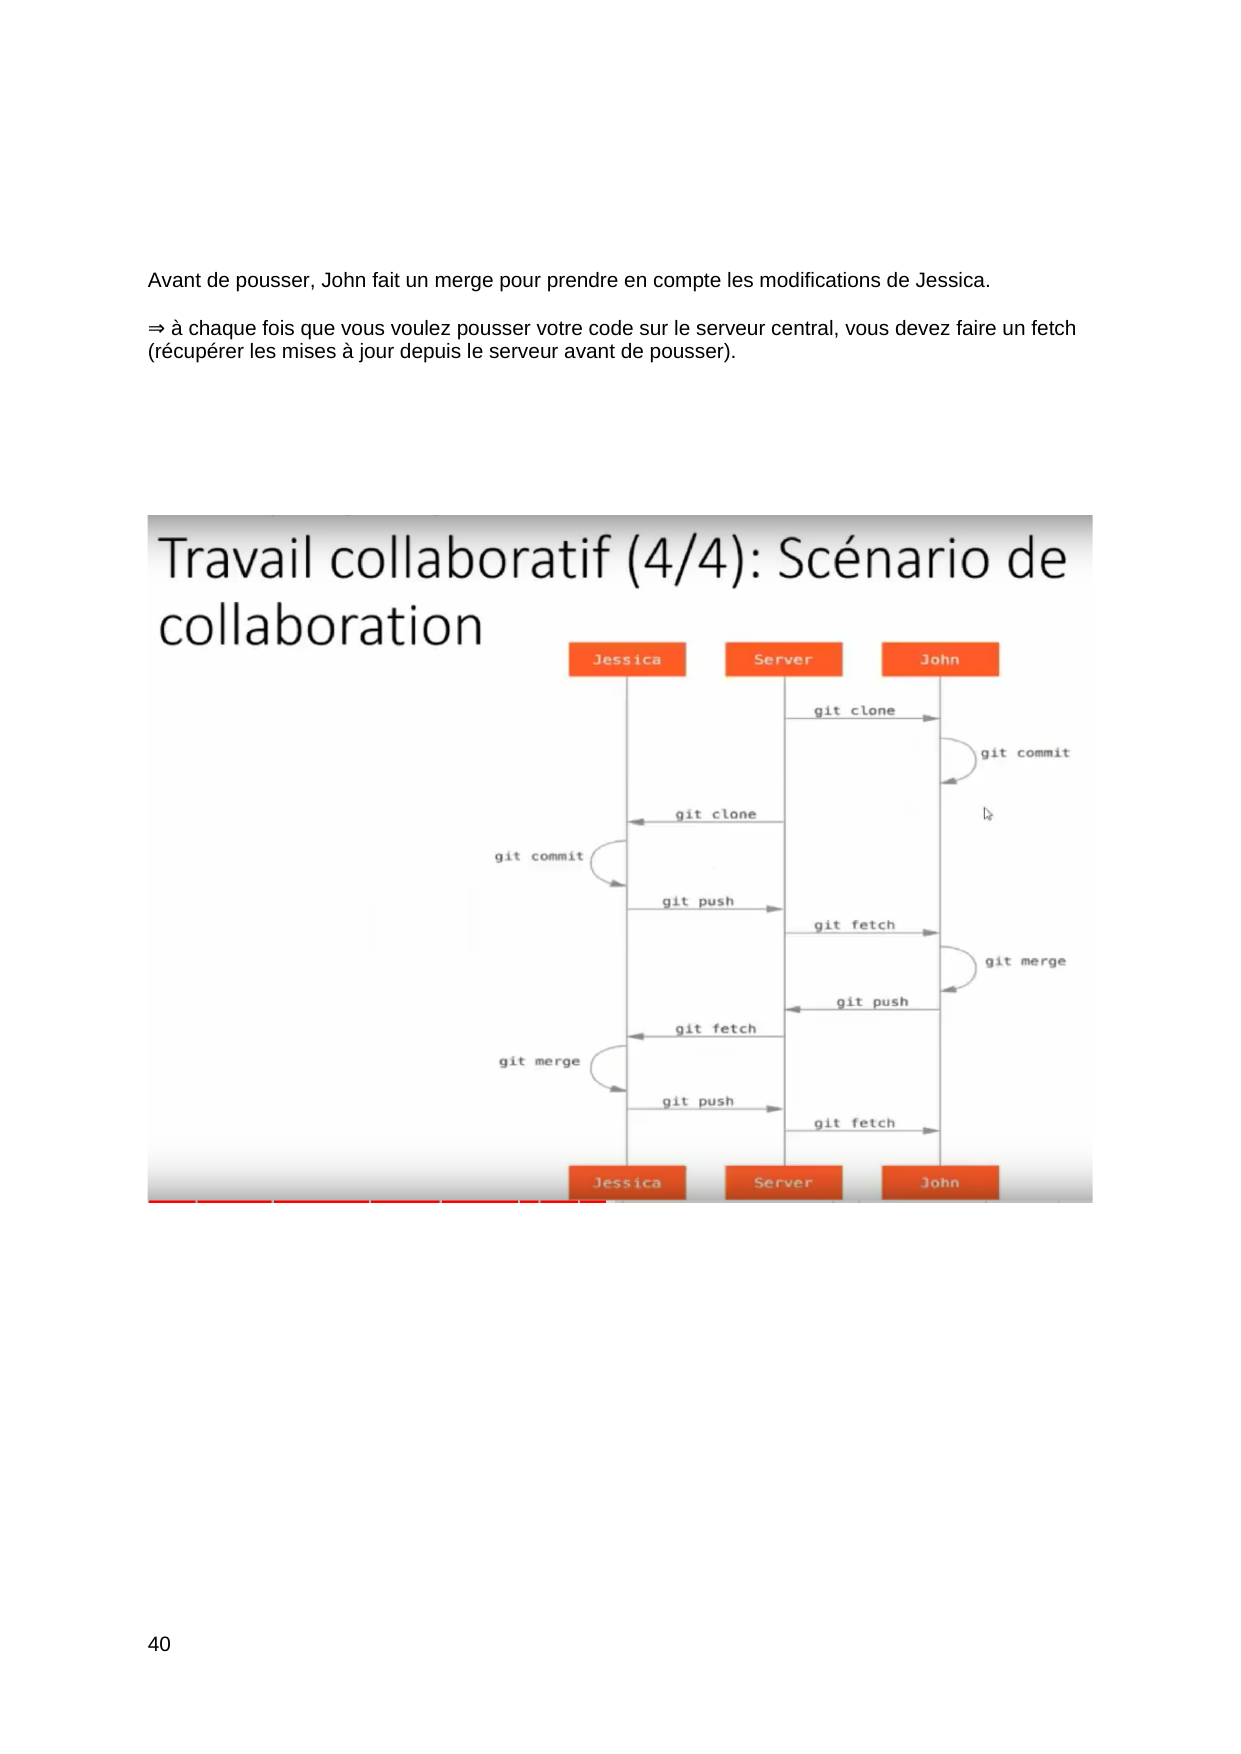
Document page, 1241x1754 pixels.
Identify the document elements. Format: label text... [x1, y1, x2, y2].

picture [147, 515, 1093, 1203]
text Avant de pousser, John fait un merge pour prendre en compte les modifications de Jessica. [148, 267, 1093, 291]
text ⇒ à chaque fois que vous voulez pousser votre code sur le serveur central, vous devez faire un fetch (récupérer les mises à jour depuis le serveur avant de pousser). [148, 315, 1093, 363]
